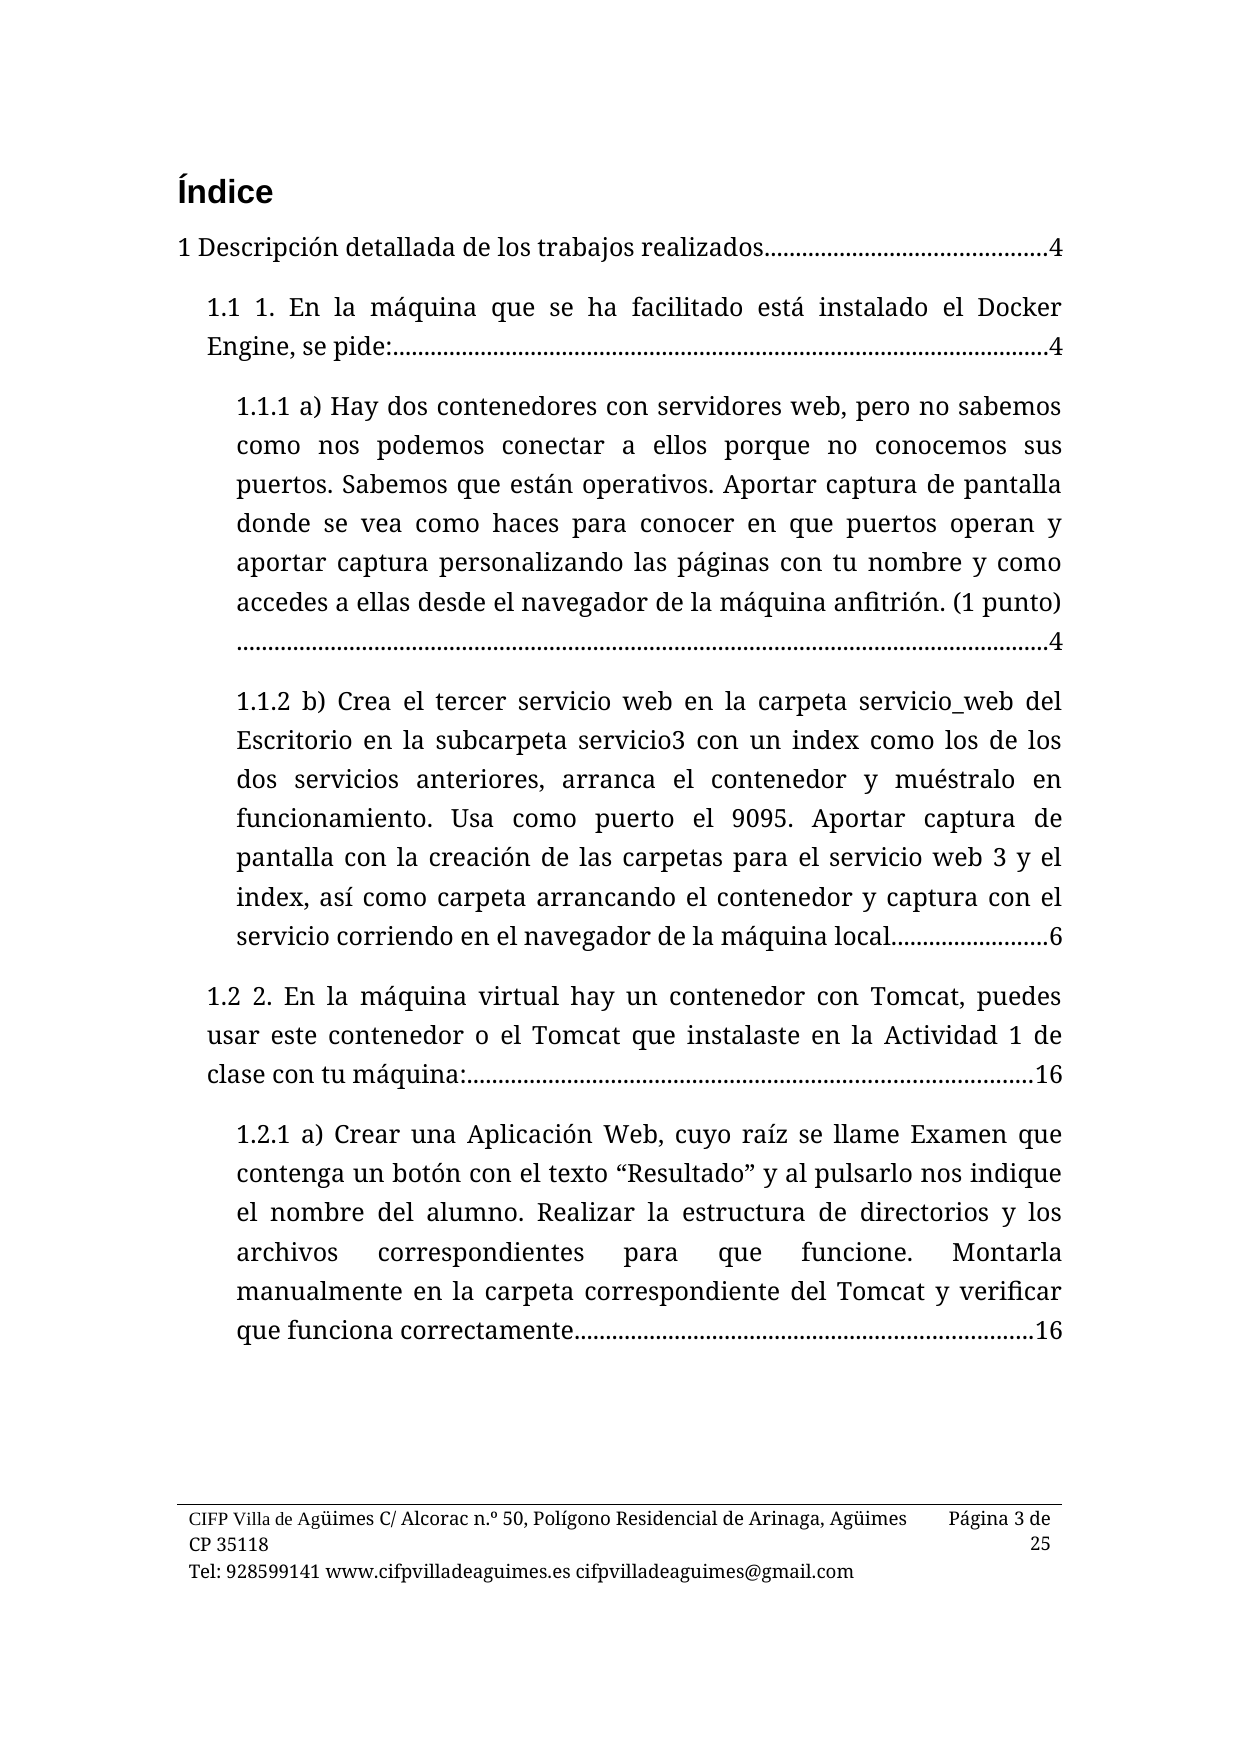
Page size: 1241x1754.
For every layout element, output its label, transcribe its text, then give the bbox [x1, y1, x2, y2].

text 1.2.1 a) Crear una Aplicación Web, cuyo raíz se llame Examen que contenga un botón con el texto “Resultado” y al pulsarlo nos indique el nombre del alumno. Realizar la estructura de directorios y los archivos correspondientes para que funcione. Montarla manualmente en la carpeta correspondiente del Tomcat y verificar que funciona correctamente. 16 [236, 1117, 1063, 1347]
text 1 Descripción detallada de los trabajos realizados 4 [177, 229, 1063, 263]
subtitle Índice [177, 173, 1063, 211]
text 1.2 2. En la máquina virtual hay un contenedor con Tomcat, puedes usar este contenedor o el Tomcat que instalaste en la Actividad 1 de clase con tu máquina: 16 [207, 978, 1063, 1091]
text 1.1.1 a) Hay dos contenedores con servidores web, pero no sabemos como nos podemos conectar a ellos porque no conocemos sus puertos. Sabemos que están operativos. Aportar captura de pantalla donde se vea como haces para conocer en que puertos operan y aportar captura personalizando las páginas con tu nombre y como accedes a ellas desde el navegador de la máquina anfitrión. (1 punto) 4 [236, 388, 1063, 657]
text 1.1.2 b) Crea el tercer servicio web en la carpeta servicio_web del Escritorio en la subcarpeta servicio3 con un index como los de los dos servicios anteriores, arranca el contenedor y muéstralo en funcionamiento. Usa como puerto el 9095. Aportar captura de pantalla con la creación de las carpetas para el servicio web 3 y el index, así como carpeta arrancando el contenedor y captura con el servicio corriendo en el navegador de la máquina local. 6 [236, 683, 1063, 952]
text 1.1 1. En la máquina que se ha facilitado está instalado el Docker Engine, se pide: 4 [207, 289, 1063, 362]
